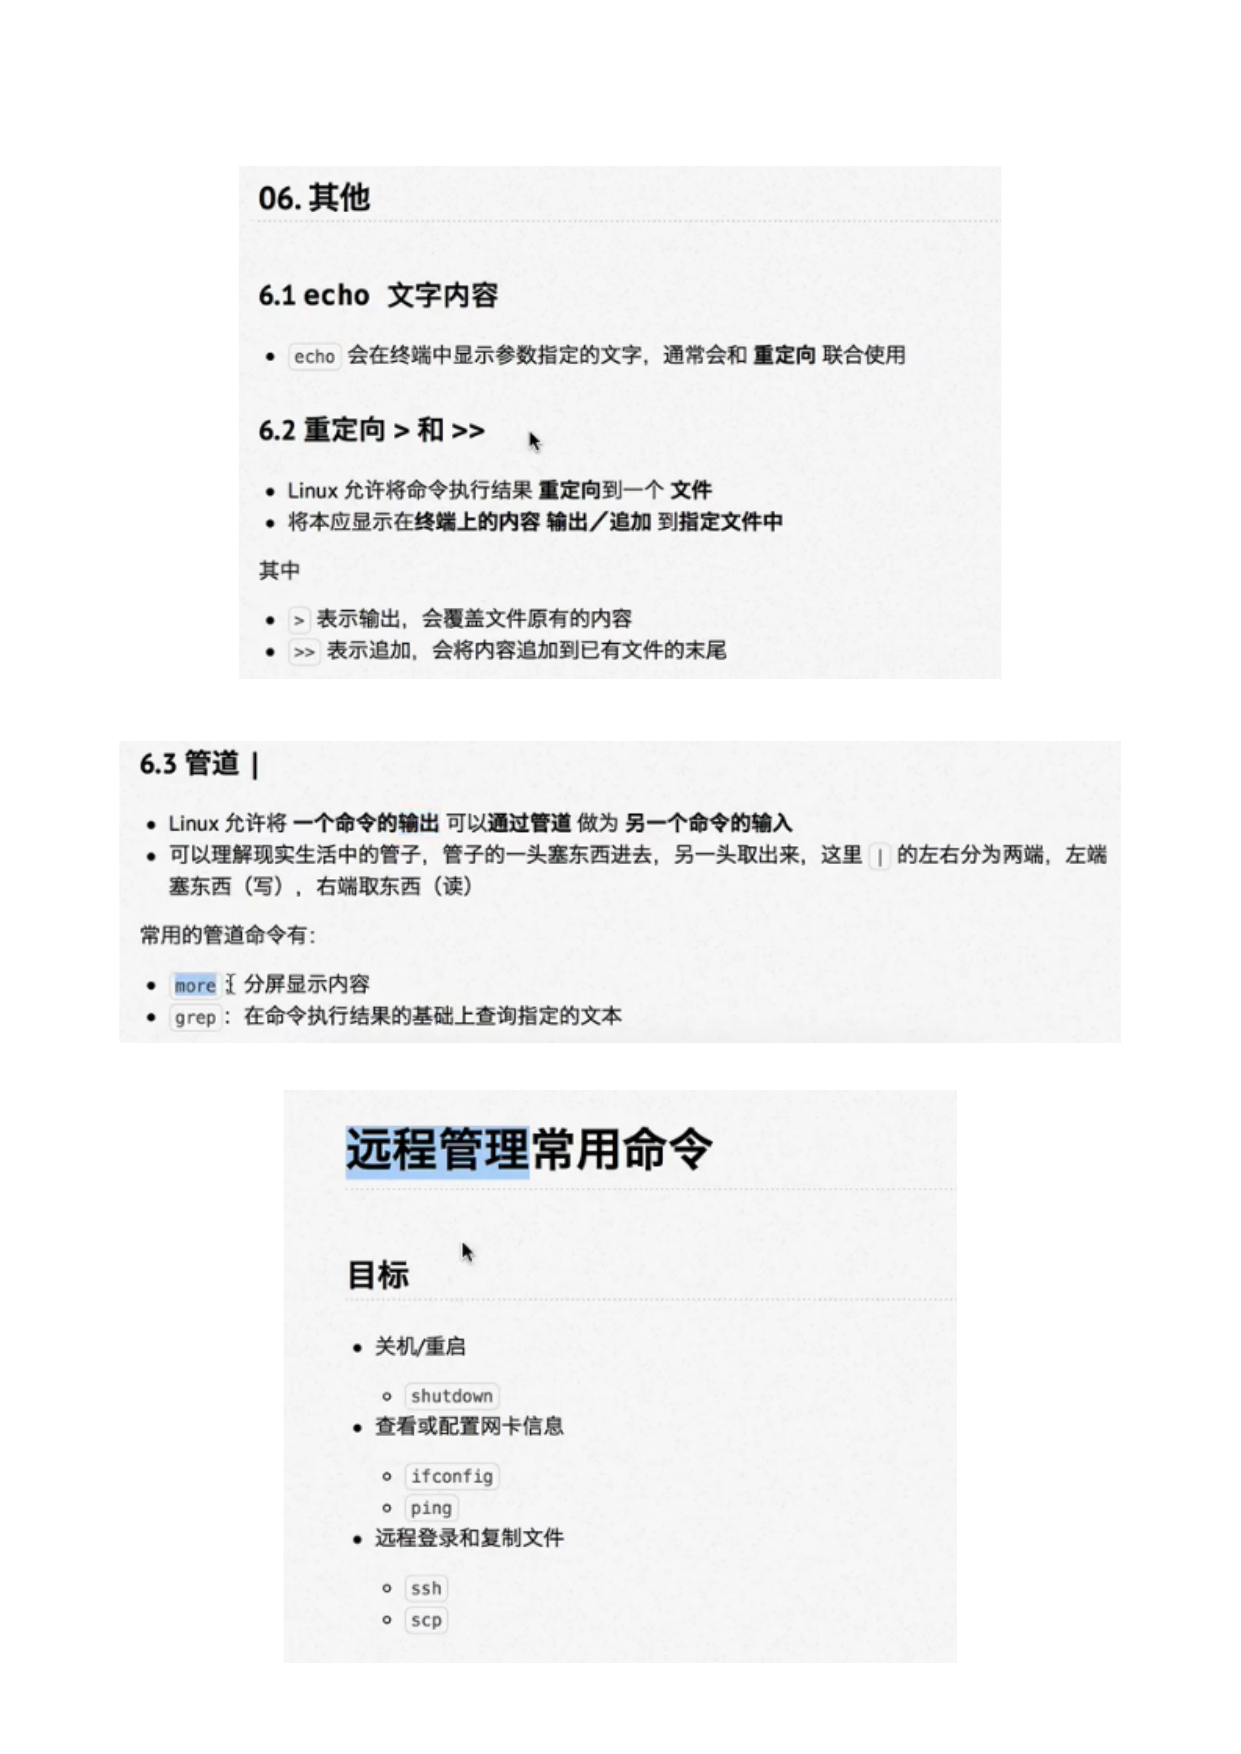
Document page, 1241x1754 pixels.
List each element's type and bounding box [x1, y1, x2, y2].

picture [238, 166, 1002, 679]
picture [119, 741, 1121, 1043]
picture [283, 1090, 957, 1663]
